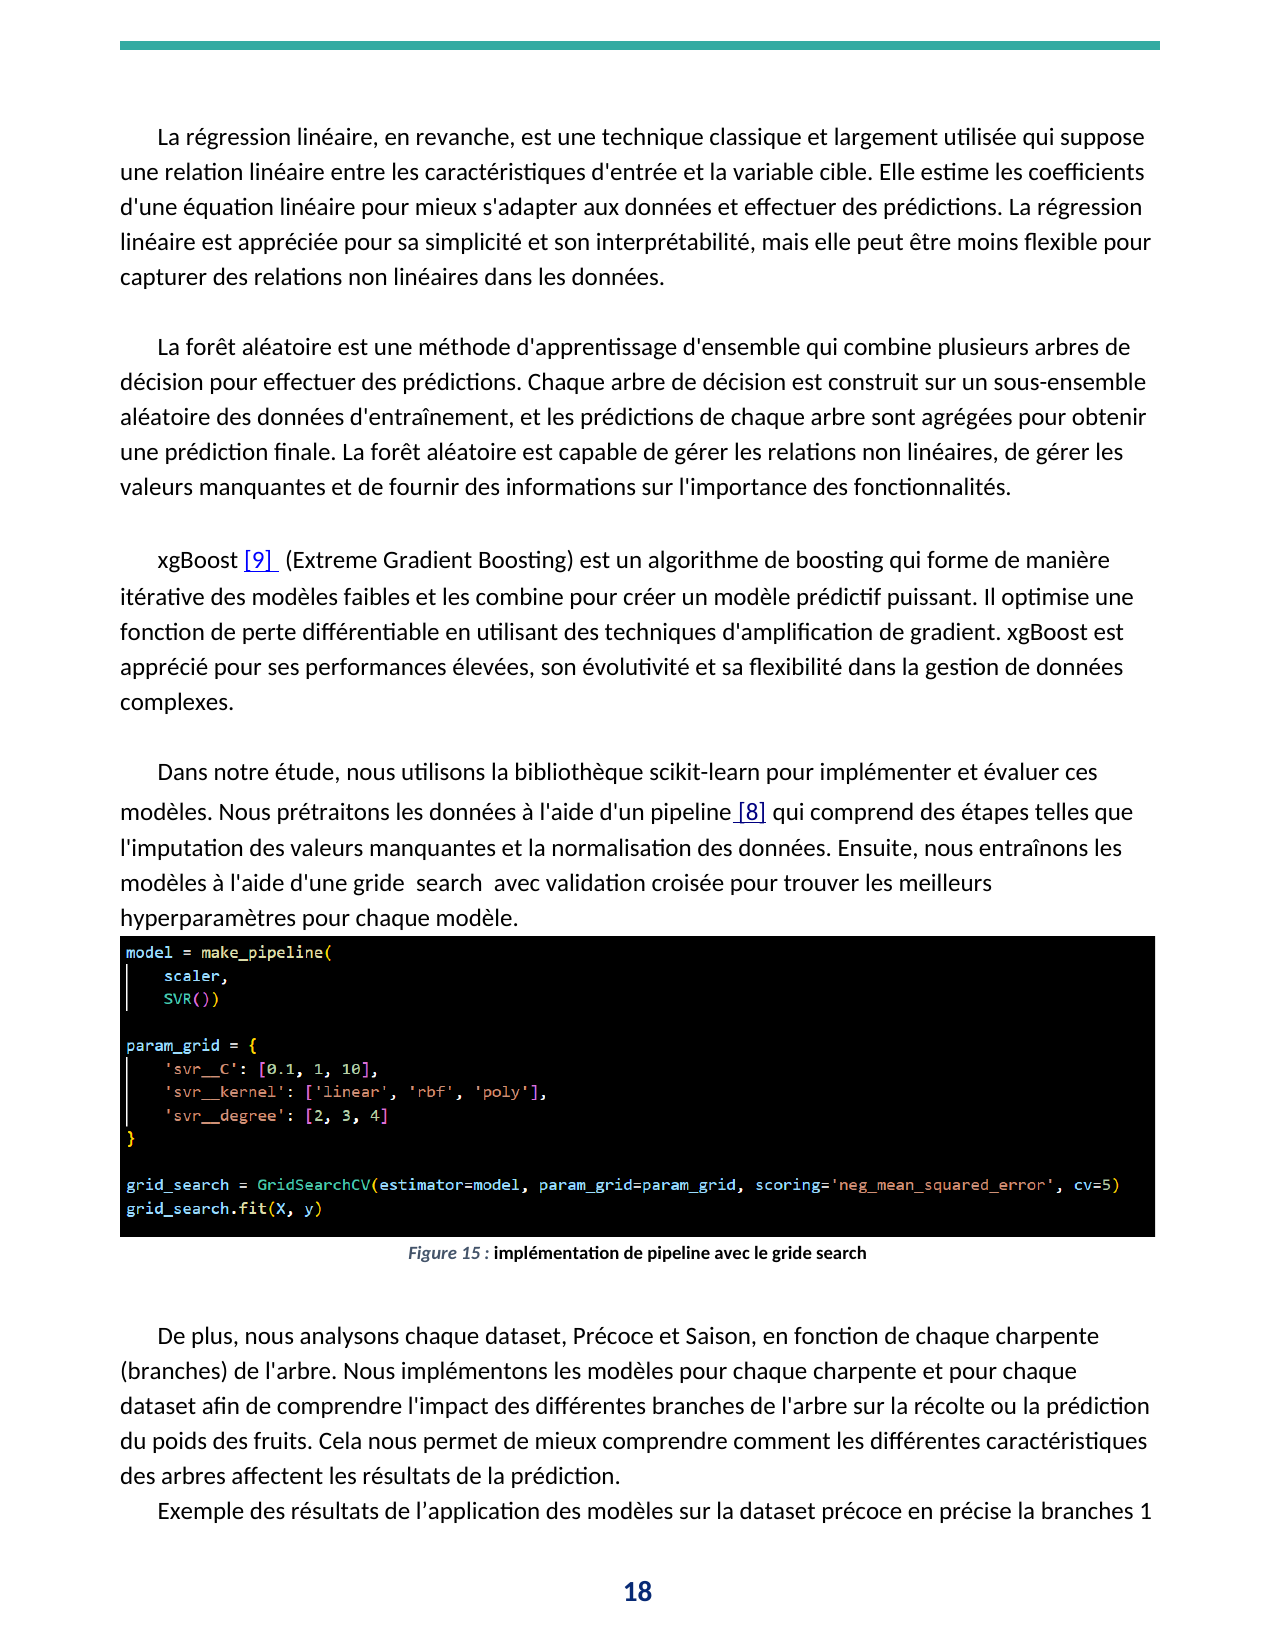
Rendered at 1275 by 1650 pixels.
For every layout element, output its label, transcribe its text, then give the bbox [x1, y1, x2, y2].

text De plus, nous analysons chaque dataset, Précoce et Saison, en fonction de chaque charpente (branches) de l'arbre. Nous implémentons les modèles pour chaque charpente et pour chaque dataset afin de comprendre l'impact des différentes branches de l'arbre sur la récolte ou la prédiction du poids des fruits. Cela nous permet de mieux comprendre comment les différentes caractéristiques des arbres affectent les résultats de la prédiction. [120, 1320, 1155, 1491]
text La forêt aléatoire est une méthode d'apprentissage d'ensemble qui combine plusieurs arbres de décision pour effectuer des prédictions. Chaque arbre de décision est construit sur un sous-ensemble aléatoire des données d'entraînement, et les prédictions de chaque arbre sont agrégées pour obtenir une prédiction finale. La forêt aléatoire est capable de gérer les relations non linéaires, de gérer les valeurs manquantes et de fournir des informations sur l'importance des fonctionnalités. [120, 331, 1155, 501]
text Exemple des résultats de l’application des modèles sur la dataset précoce en précise la branches 1 [120, 1495, 1155, 1526]
text La régression linéaire, en revanche, est une technique classique et largement utilisée qui suppose une relation linéaire entre les caractéristiques d'entrée et la variable cible. Elle estime les coefficients d'une équation linéaire pour mieux s'adapter aux données et effectuer des prédictions. La régression linéaire est appréciée pour sa simplicité et son interprétabilité, mais elle peut être moins flexible pour capturer des relations non linéaires dans les données. [120, 121, 1155, 291]
text xgBoost [9] (Extreme Gradient Boosting) est un algorithme de boosting qui forme de manière itérative des modèles faibles et les combine pour créer un modèle prédictif puissant. Il optimise une fonction de perte différentiable en utilisant des techniques d'amplification de gradient. xgBoost est apprécié pour ses performances élevées, son évolutivité et sa flexibilité dans la gestion de données complexes. [120, 541, 1155, 716]
text Dans notre étude, nous utilisons la bibliothèque scikit-learn pour implémenter et évaluer ces modèles. Nous prétraitons les données à l'aide d'un pipeline [8] qui comprend des étapes telles que l'imputation des valeurs manquantes et la normalisation des données. Ensuite, nous entraînons les modèles à l'aide d'une gride search avec validation croisée pour trouver les meilleurs hyperparamètres pour chaque modèle. [120, 756, 1155, 932]
text Figure 15 : implémentation de pipeline avec le gride search [120, 1241, 1155, 1264]
